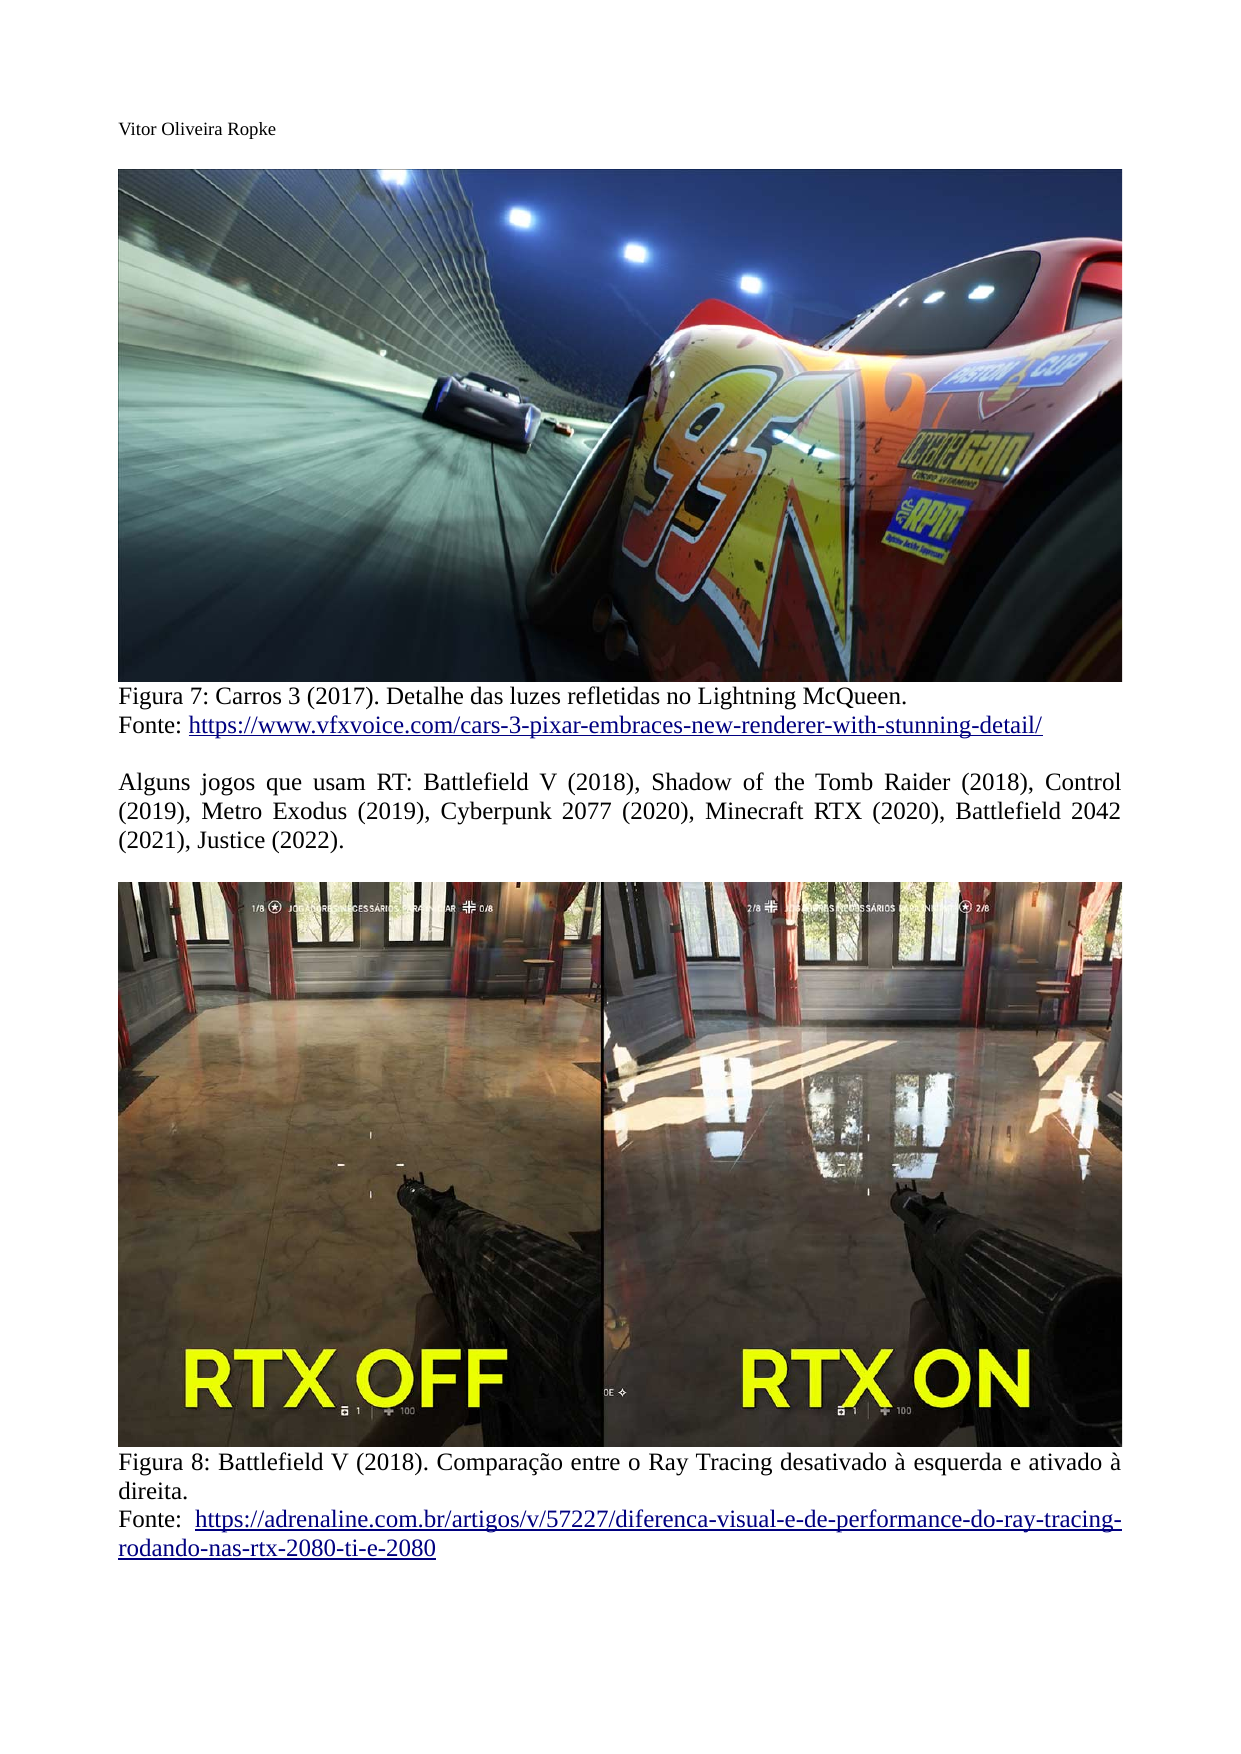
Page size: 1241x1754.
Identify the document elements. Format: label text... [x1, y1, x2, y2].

text Figura 7: Carros 3 (2017). Detalhe das luzes refletidas no Lightning McQueen. [118, 682, 1122, 710]
text Figura 8: Battlefield V (2018). Comparação entre o Ray Tracing desativado à esquerda e ativado à direita. [118, 1447, 1122, 1504]
text Fonte: https://adrenaline.com.br/artigos/v/57227/diferenca-visual-e-de-performance-do-ray-tracing-rodando-nas-rtx-2080-ti-e-2080 [118, 1504, 1122, 1562]
text Fonte: https://www.vfxvoice.com/cars-3-pixar-embraces-new-renderer-with-stunning-detail/ [118, 710, 1122, 739]
picture [118, 882, 1123, 1447]
text Alguns jogos que usam RT: Battlefield V (2018), Shadow of the Tomb Raider (2018), Control (2019), Metro Exodus (2019), Cyberpunk 2077 (2020), Minecraft RTX (2020), Battlefield 2042 (2021), Justice (2022). [118, 767, 1122, 854]
picture [118, 169, 1123, 682]
